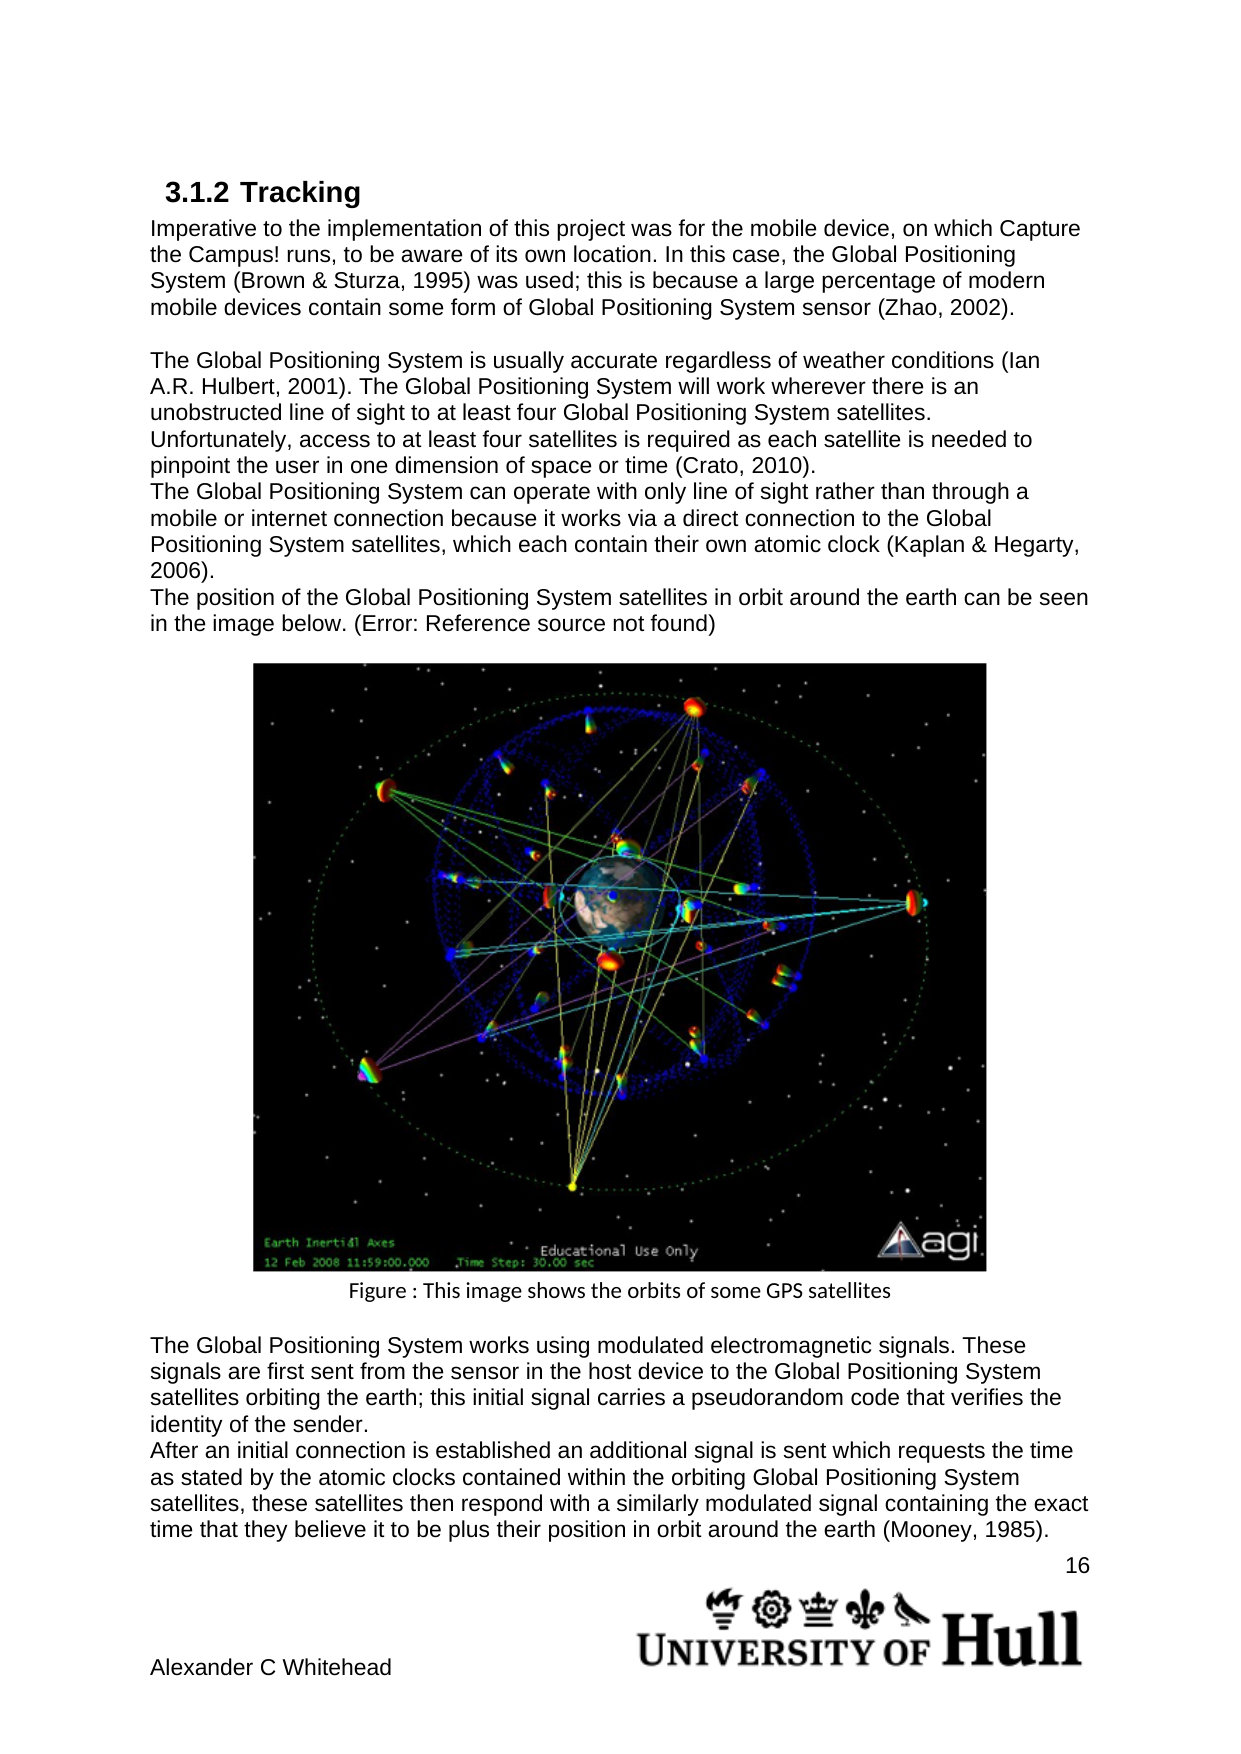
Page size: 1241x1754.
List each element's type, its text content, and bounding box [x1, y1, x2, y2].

text The Global Positioning System is usually accurate regardless of weather conditions [CITATION Ian01 \l 2057 ]. The Global Positioning System will work wherever there is an unobstructed line of sight to at least four Global Positioning System satellites. [150, 347, 1090, 426]
text After an initial connection is established an additional signal is sent which requests the time as stated by the atomic clocks contained within the orbiting Global Positioning System satellites, these satellites then respond with a similarly modulated signal containing the exact time that they believe it to be plus their position in orbit around the earth[ CITATION Moo85 \l 2057 ]. [150, 1437, 1090, 1542]
text Imperative to the implementation of this project was for the mobile device, on which Capture the Campus! runs, to be aware of its own location. In this case, the Global Positioning System [ CITATION Bro95 \l 2057 ] was used; this is because a large percentage of modern mobile devices contain some form of Global Positioning System sensor [ CITATION Zha02 \l 2057 ]. [150, 215, 1090, 320]
text The Global Positioning System works using modulated electromagnetic signals. These signals are first sent from the sensor in the host device to the Global Positioning System satellites orbiting the earth; this initial signal carries a pseudorandom code that verifies the identity of the sender. [150, 1332, 1090, 1437]
subtitle Tracking [165, 175, 1090, 208]
picture [630, 1578, 1091, 1676]
text The Global Positioning System can operate with only line of sight rather than through a mobile or internet connection because it works via a direct connection to the Global Positioning System satellites, which each contain their own atomic clock [ CITATION Kap06 \l 2057 ]. [150, 478, 1090, 584]
text Unfortunately, access to at least four satellites is required as each satellite is needed to pinpoint the user in one dimension of space or time [ CITATION Cra10 \l 2057 ]. [150, 426, 1090, 478]
picture [252, 662, 988, 1273]
text The position of the Global Positioning System satellites in orbit around the earth can be seen in the image below. (Figure 5) [150, 584, 1090, 636]
